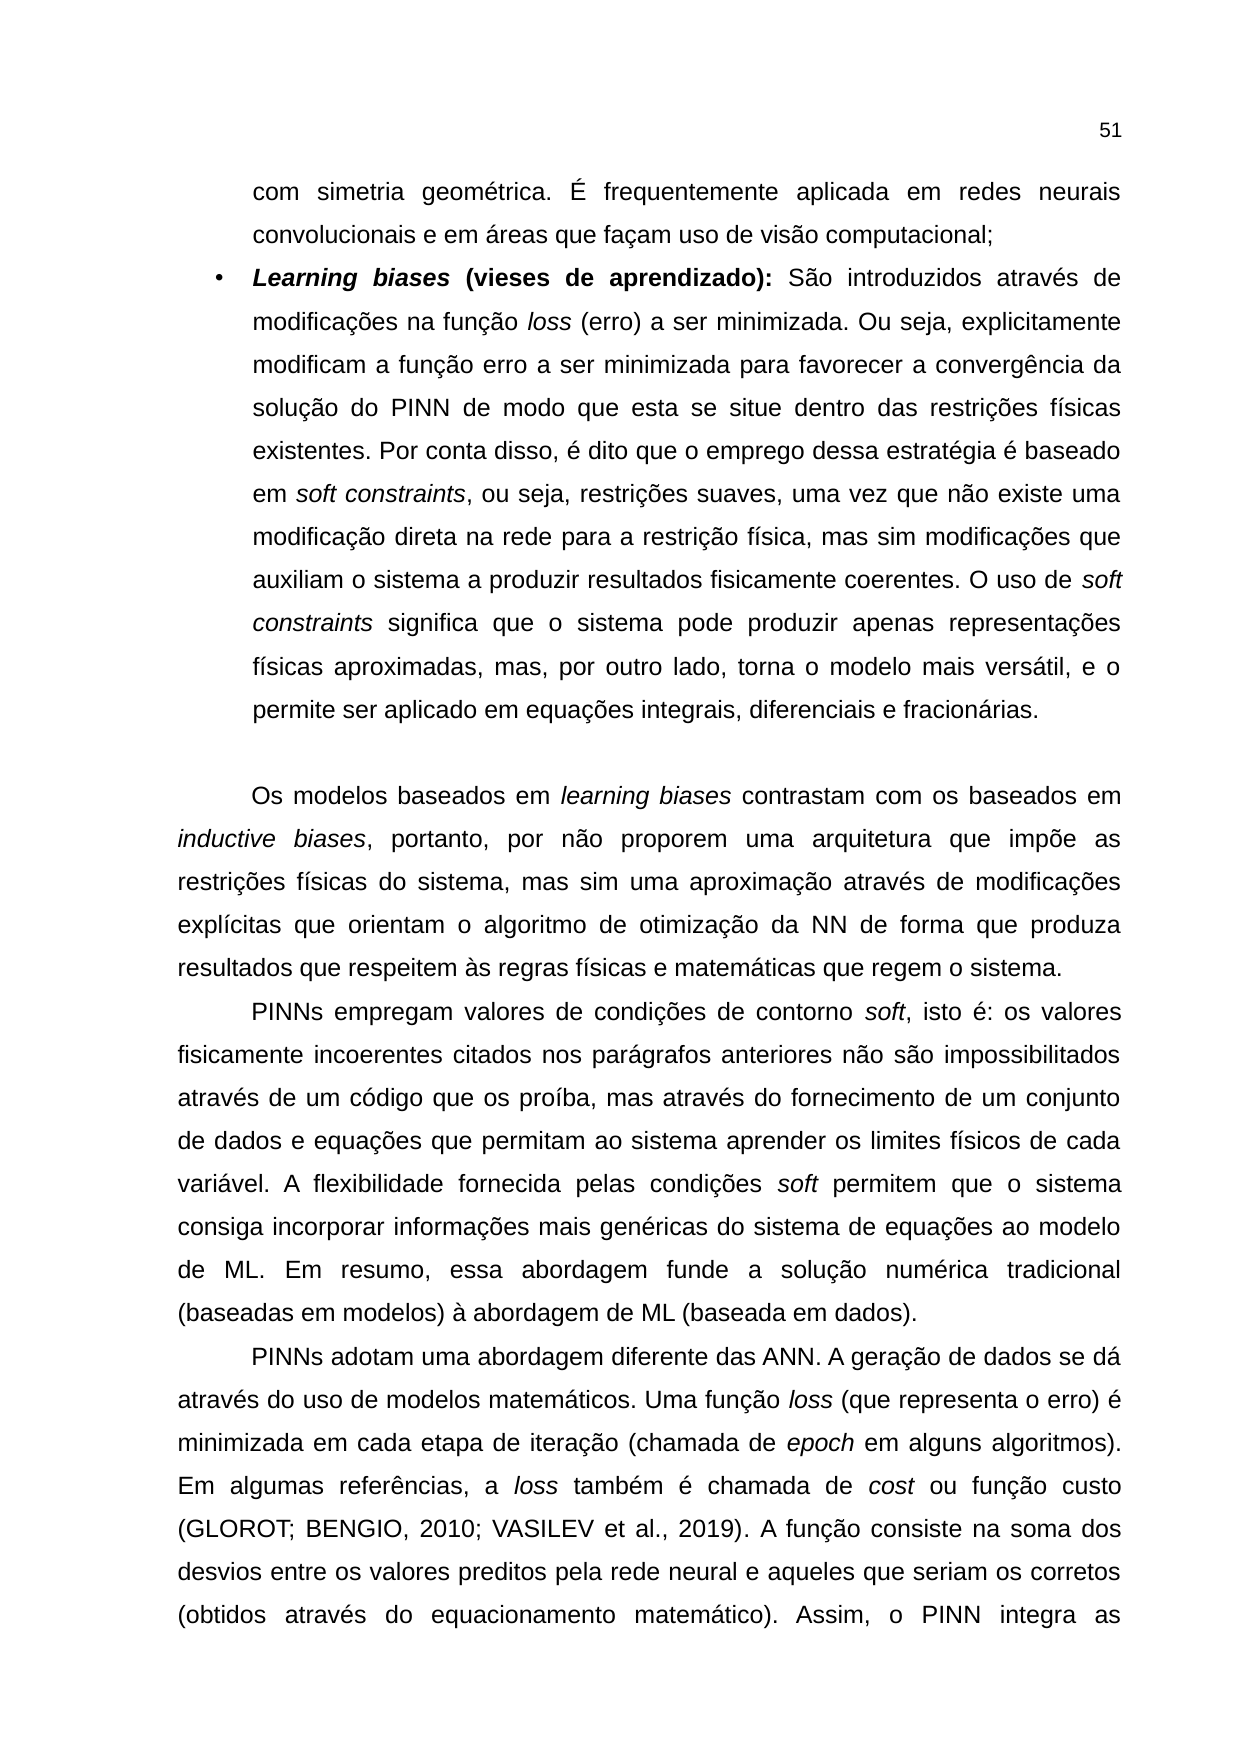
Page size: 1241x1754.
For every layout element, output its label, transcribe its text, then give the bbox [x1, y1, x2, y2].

text Os modelos baseados em learning biases contrastam com os baseados em inductive biases, portanto, por não proporem uma arquitetura que impõe as restrições físicas do sistema, mas sim uma aproximação através de modificações explícitas que orientam o algoritmo de otimização da NN de forma que produza resultados que respeitem às regras físicas e matemáticas que regem o sistema. [177, 781, 1122, 982]
list Learning biases (vieses de aprendizado): São introduzidos através de modificações na função loss (erro) a ser minimizada. Ou seja, explicitamente modificam a função erro a ser minimizada para favorecer a convergência da solução do PINN de modo que esta se situe dentro das restrições físicas existentes. Por conta disso, é dito que o emprego dessa estratégia é baseado em soft constraints, ou seja, restrições suaves, uma vez que não existe uma modificação direta na rede para a restrição física, mas sim modificações que auxiliam o sistema a produzir resultados fisicamente coerentes. O uso de soft constraints significa que o sistema pode produzir apenas representações físicas aproximadas, mas, por outro lado, torna o modelo mais versátil, e o permite ser aplicado em equações integrais, diferenciais e fracionárias. [215, 263, 1122, 723]
list com simetria geométrica. É frequentemente aplicada em redes neurais convolucionais e em áreas que façam uso de visão computacional; [215, 177, 1122, 249]
text PINNs empregam valores de condições de contorno soft, isto é: os valores fisicamente incoerentes citados nos parágrafos anteriores não são impossibilitados através de um código que os proíba, mas através do fornecimento de um conjunto de dados e equações que permitam ao sistema aprender os limites físicos de cada variável. A flexibilidade fornecida pelas condições soft permitem que o sistema consiga incorporar informações mais genéricas do sistema de equações ao modelo de ML. Em resumo, essa abordagem funde a solução numérica tradicional (baseadas em modelos) à abordagem de ML (baseada em dados). [177, 997, 1122, 1327]
text PINNs adotam uma abordagem diferente das ANN. A geração de dados se dá através do uso de modelos matemáticos. Uma função loss (que representa o erro) é minimizada em cada etapa de iteração (chamada de epoch em alguns algoritmos). Em algumas referências, a loss também é chamada de cost ou função custo (GLOROT; BENGIO, 2010; VASILEV et al., 2019). A função consiste na soma dos desvios entre os valores preditos pela rede neural e aqueles que seriam os corretos (obtidos através do equacionamento matemático). Assim, o PINN integra as [177, 1342, 1122, 1629]
